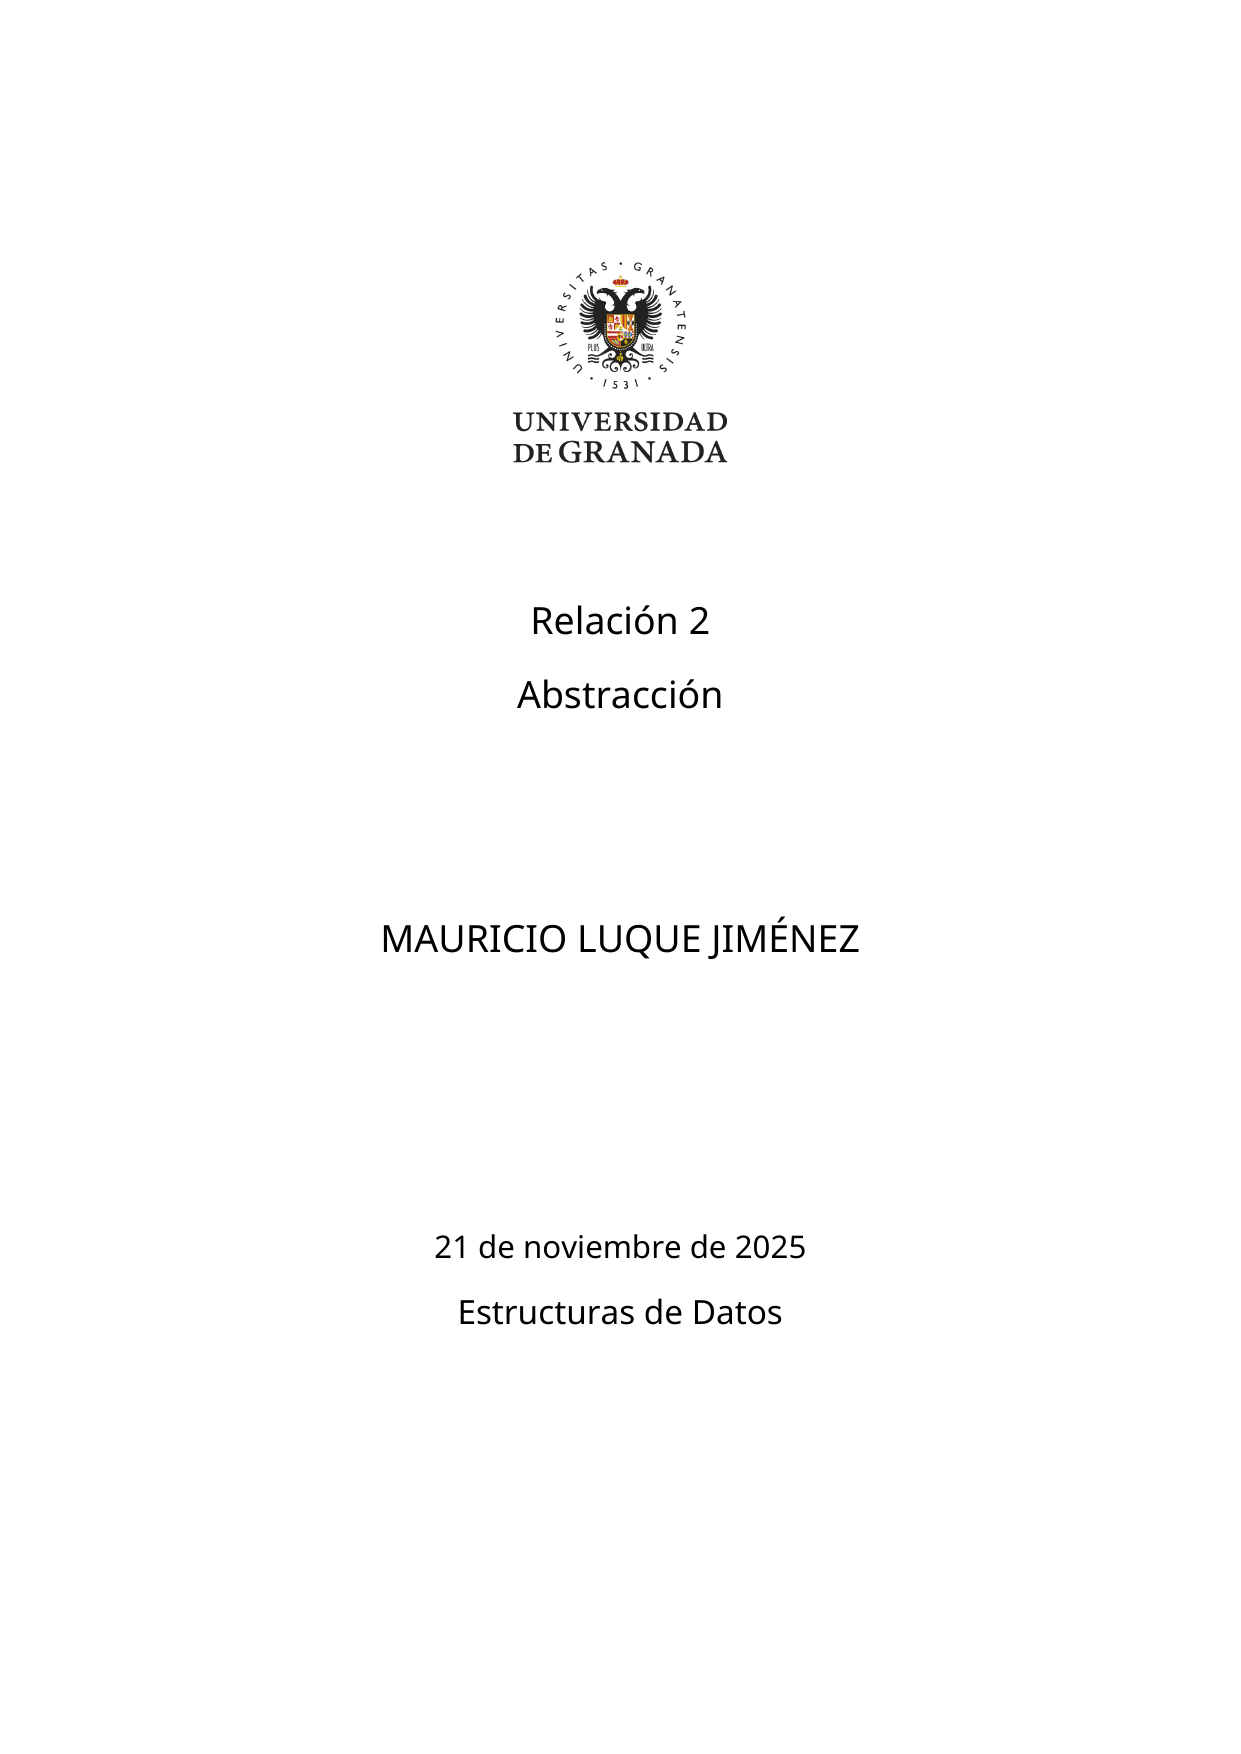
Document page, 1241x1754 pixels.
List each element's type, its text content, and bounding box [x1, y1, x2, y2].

text Abstracción [118, 668, 1122, 719]
text 21 de noviembre de 2025 [118, 1225, 1122, 1268]
text Estructuras de Datos [118, 1289, 1122, 1334]
picture [513, 262, 728, 463]
text Relación 2 [118, 595, 1122, 646]
text MAURICIO LUQUE JIMÉNEZ [118, 912, 1122, 963]
